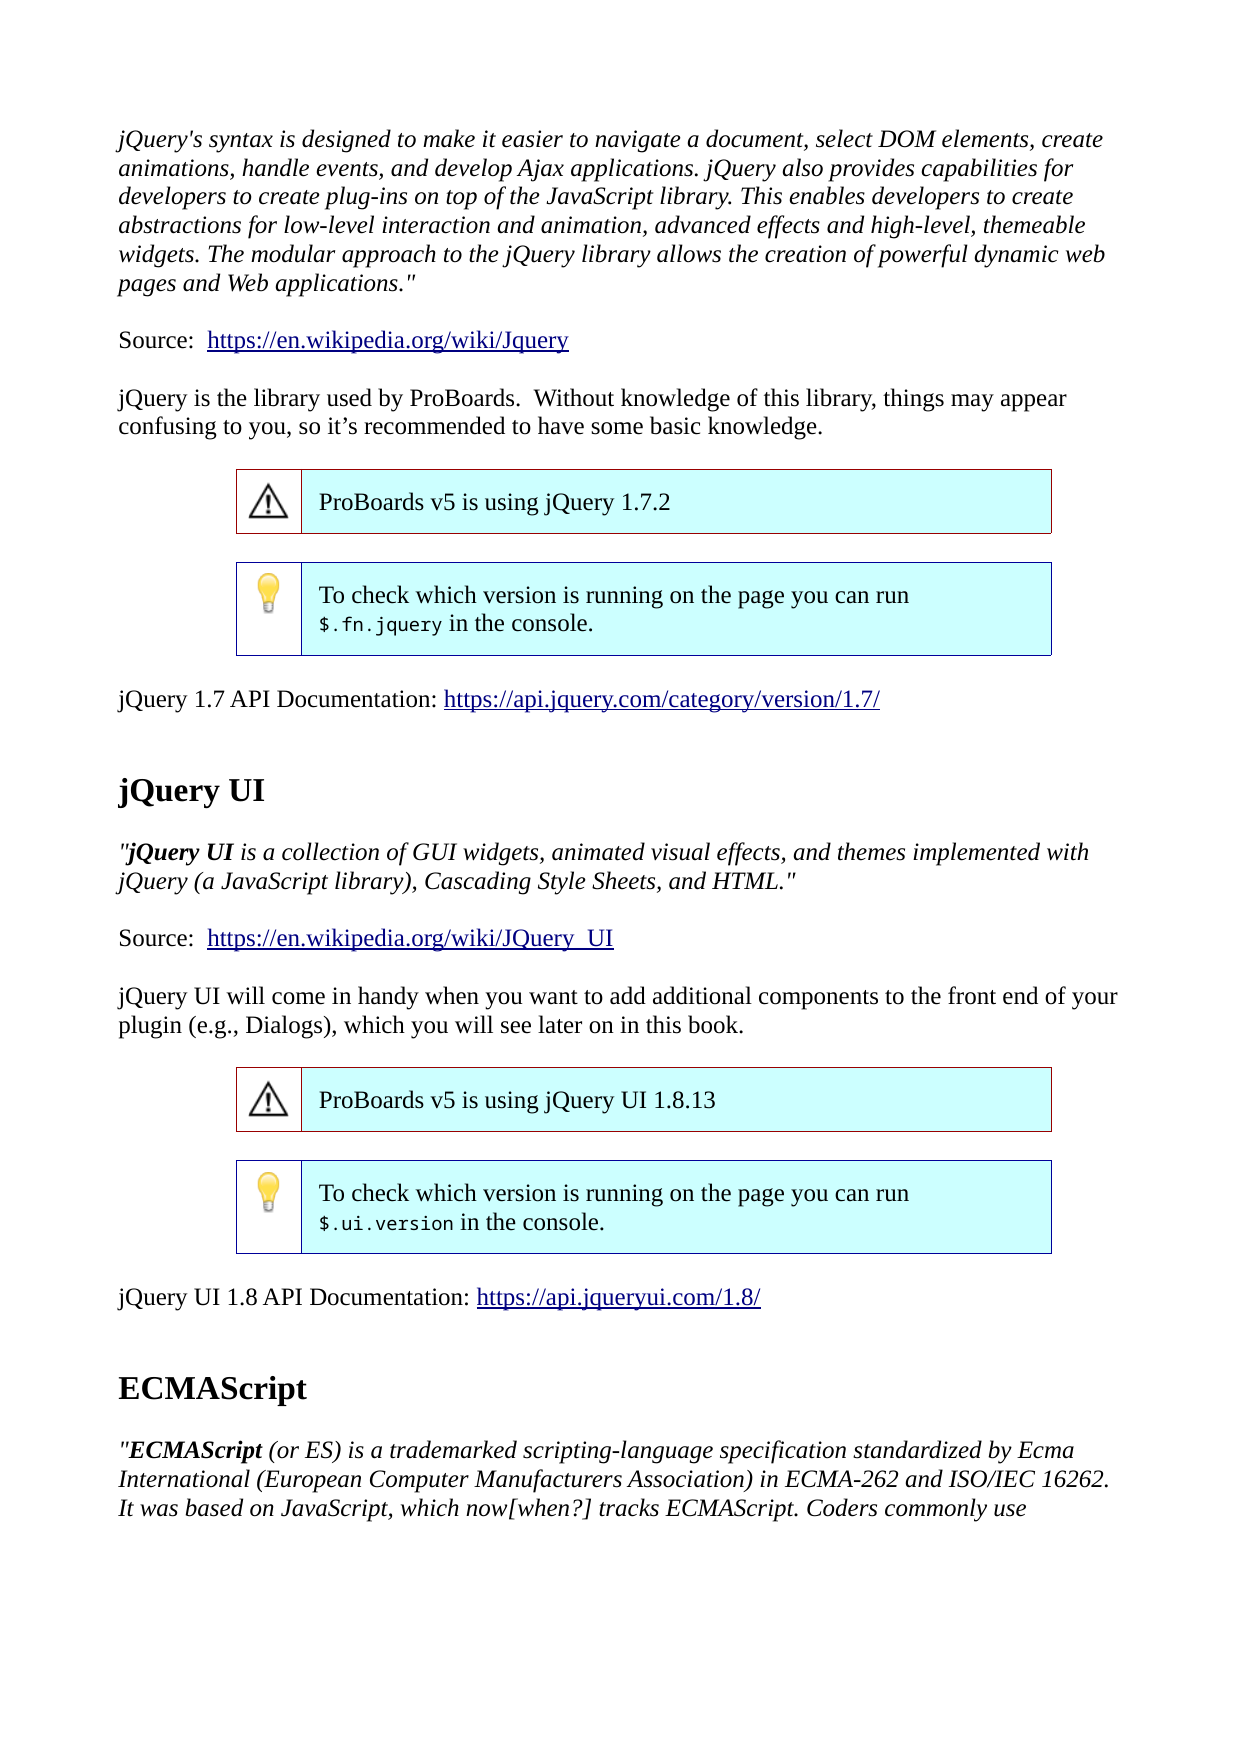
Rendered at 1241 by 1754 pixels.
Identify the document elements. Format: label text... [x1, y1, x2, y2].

table_header [237, 1068, 301, 1131]
table_header To check which version is running on the page you can run $.ui.version in the console. [302, 1161, 1051, 1253]
table_header ProBoards v5 is using jQuery UI 1.8.13 [302, 1068, 1051, 1131]
text "jQuery UI is a collection of GUI widgets, animated visual effects, and themes implemented with jQuery (a JavaScript library), Cascading Style Sheets, and HTML." [118, 837, 1122, 895]
picture [248, 1079, 289, 1119]
text jQuery's syntax is designed to make it easier to navigate a document, select DOM elements, create animations, handle events, and develop Ajax applications. jQuery also provides capabilities for developers to create plug-ins on top of the JavaScript library. This enables developers to create abstractions for low-level interaction and animation, advanced effects and high-level, themeable widgets. The modular approach to the jQuery library allows the creation of powerful dynamic web pages and Web applications." [118, 124, 1122, 296]
picture [251, 1172, 286, 1213]
table_header To check which version is running on the page you can run $.fn.jquery in the console. [302, 563, 1051, 655]
text jQuery 1.7 API Documentation: https://api.jquery.com/category/version/1.7/ [118, 684, 1122, 713]
text ECMAScript [118, 1368, 1122, 1407]
text "ECMAScript (or ES) is a trademarked scripting-language specification standardized by Ecma International (European Computer Manufacturers Association) in ECMA-262 and ISO/IEC 16262. It was based on JavaScript, which now[when?] tracks ECMAScript. Coders commonly use [118, 1436, 1122, 1522]
text jQuery UI 1.8 API Documentation: https://api.jqueryui.com/1.8/ [118, 1282, 1122, 1311]
text jQuery is the library used by ProBoards. Without knowledge of this library, things may appear confusing to you, so it’s recommended to have some basic knowledge. [118, 383, 1122, 440]
text jQuery UI will come in handy when you want to add additional components to the front end of your plugin (e.g., Dialogs), which you will see later on in this book. [118, 981, 1122, 1038]
picture [248, 480, 289, 521]
picture [251, 573, 286, 614]
text jQuery UI [118, 770, 1122, 808]
table_header [237, 1161, 301, 1253]
text Source: https://en.wikipedia.org/wiki/JQuery_UI [118, 923, 1122, 952]
table_header [237, 470, 301, 533]
table_header [237, 563, 301, 655]
text Source: https://en.wikipedia.org/wiki/Jquery [118, 325, 1122, 354]
table_header ProBoards v5 is using jQuery 1.7.2 [302, 470, 1051, 533]
